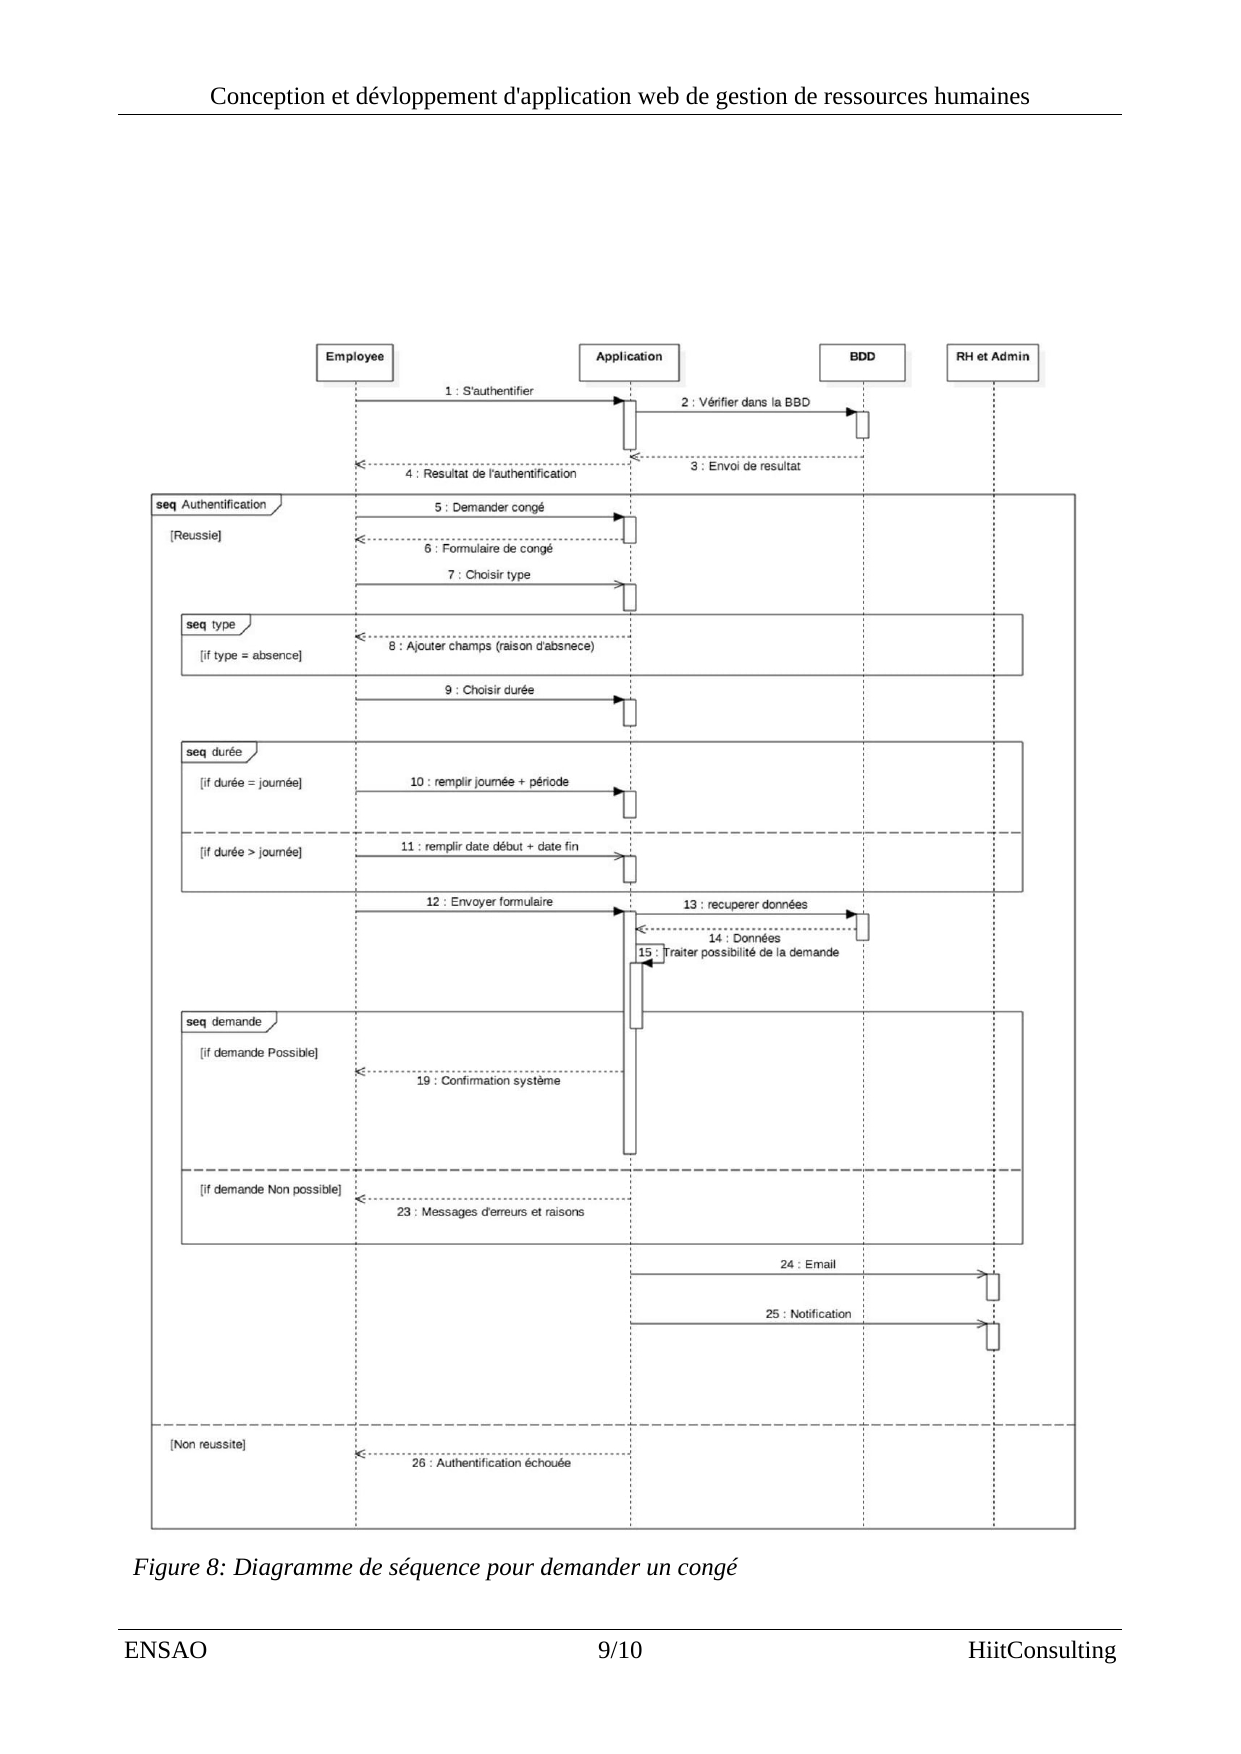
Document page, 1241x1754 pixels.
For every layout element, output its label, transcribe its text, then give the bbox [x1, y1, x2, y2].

picture [132, 308, 1108, 1553]
text Figure 8: Diagramme de séquence pour demander un congé [133, 1553, 1107, 1581]
